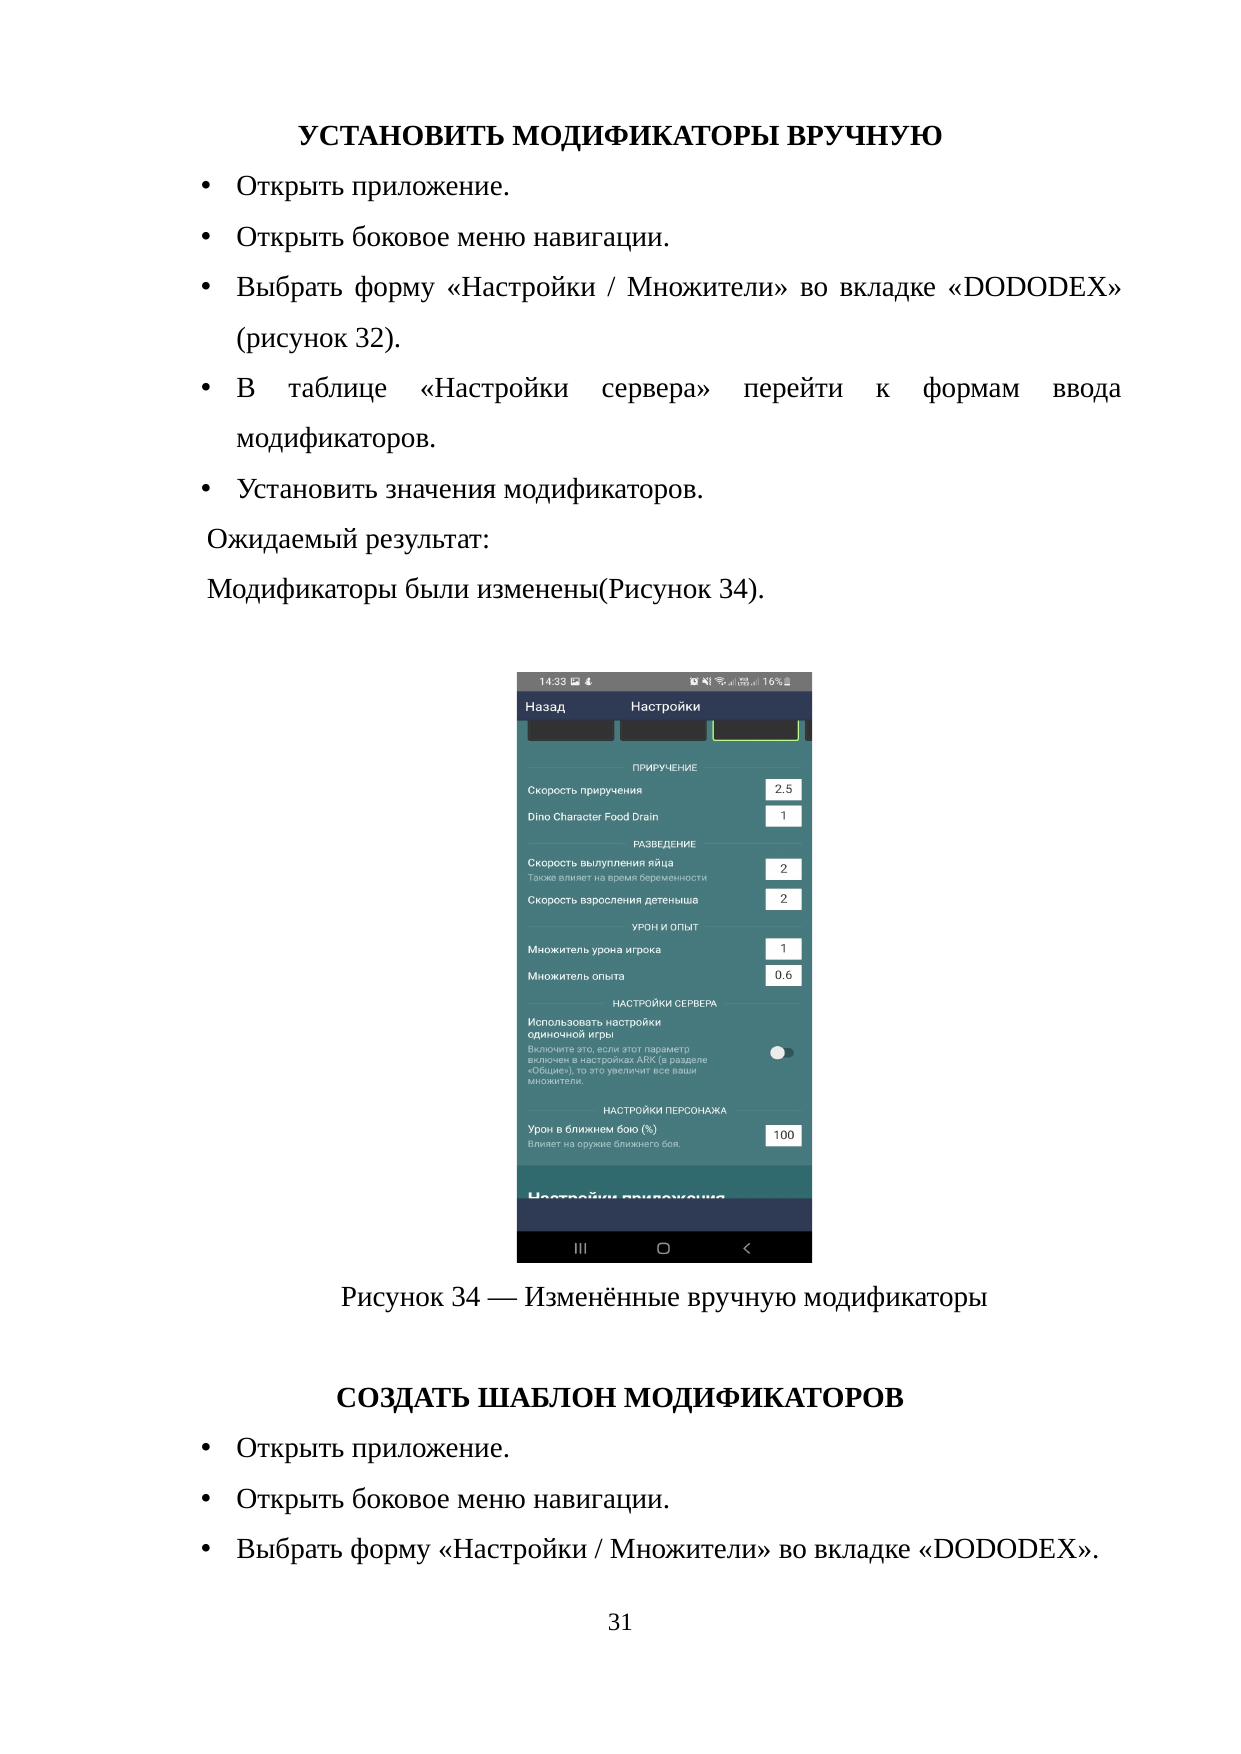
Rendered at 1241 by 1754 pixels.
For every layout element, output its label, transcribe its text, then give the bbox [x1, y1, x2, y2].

list Ожидаемый результат: [118, 521, 1122, 555]
picture [516, 672, 813, 1263]
list Выбрать форму «Настройки / Множители» во вкладке «DODODEX» (рисунок 32). [201, 269, 1122, 353]
list Открыть приложение. [201, 168, 1122, 202]
list УСТАНОВИТЬ МОДИФИКАТОРЫ ВРУЧНУЮ [118, 118, 1122, 152]
list Открыть приложение. [201, 1430, 1122, 1464]
list Рисунок 34 — Изменённые вручную модификаторы [118, 1279, 1122, 1313]
list Открыть боковое меню навигации. [201, 1481, 1122, 1514]
list Установить значения модификаторов. [201, 471, 1122, 504]
list Открыть боковое меню навигации. [201, 219, 1122, 252]
list Выбрать форму «Настройки / Множители» во вкладке «DODODEX». [201, 1531, 1122, 1565]
list СОЗДАТЬ ШАБЛОН МОДИФИКАТОРОВ [118, 1380, 1122, 1413]
list Модификаторы были изменены(Рисунок 34). [118, 571, 1122, 605]
list В таблице «Настройки сервера» перейти к формам ввода модификаторов. [201, 370, 1122, 454]
